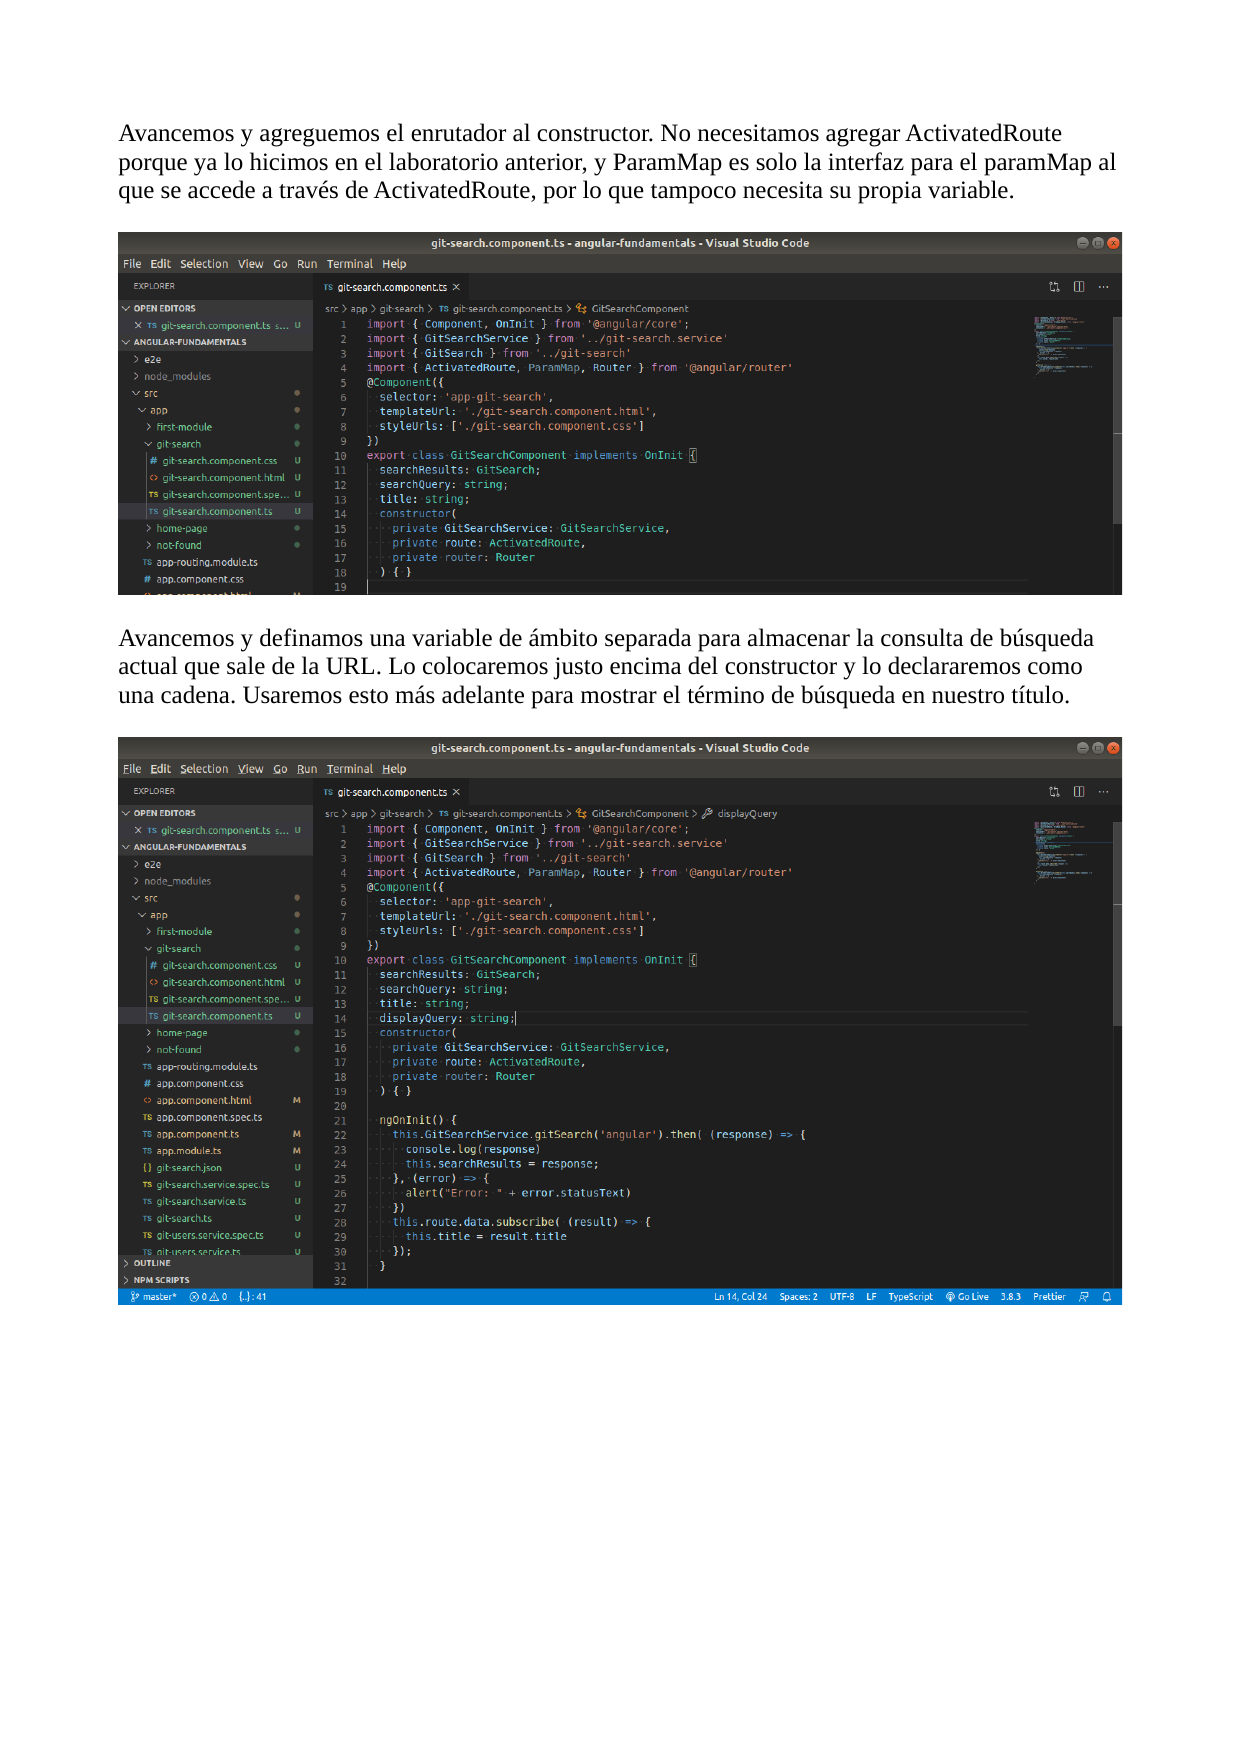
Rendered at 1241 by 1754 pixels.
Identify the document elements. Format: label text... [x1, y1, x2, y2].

text Avancemos y agreguemos el enrutador al constructor. No necesitamos agregar ActivatedRoute porque ya lo hicimos en el laboratorio anterior, y ParamMap es solo la interfaz para el paramMap al que se accede a través de ActivatedRoute, por lo que tampoco necesita su propia variable. [118, 118, 1122, 204]
picture [118, 232, 1123, 595]
picture [118, 737, 1123, 1305]
text Avancemos y definamos una variable de ámbito separada para almacenar la consulta de búsqueda actual que sale de la URL. Lo colocaremos justo encima del constructor y lo declararemos como una cadena. Usaremos esto más adelante para mostrar el término de búsqueda en nuestro título. [118, 623, 1122, 709]
